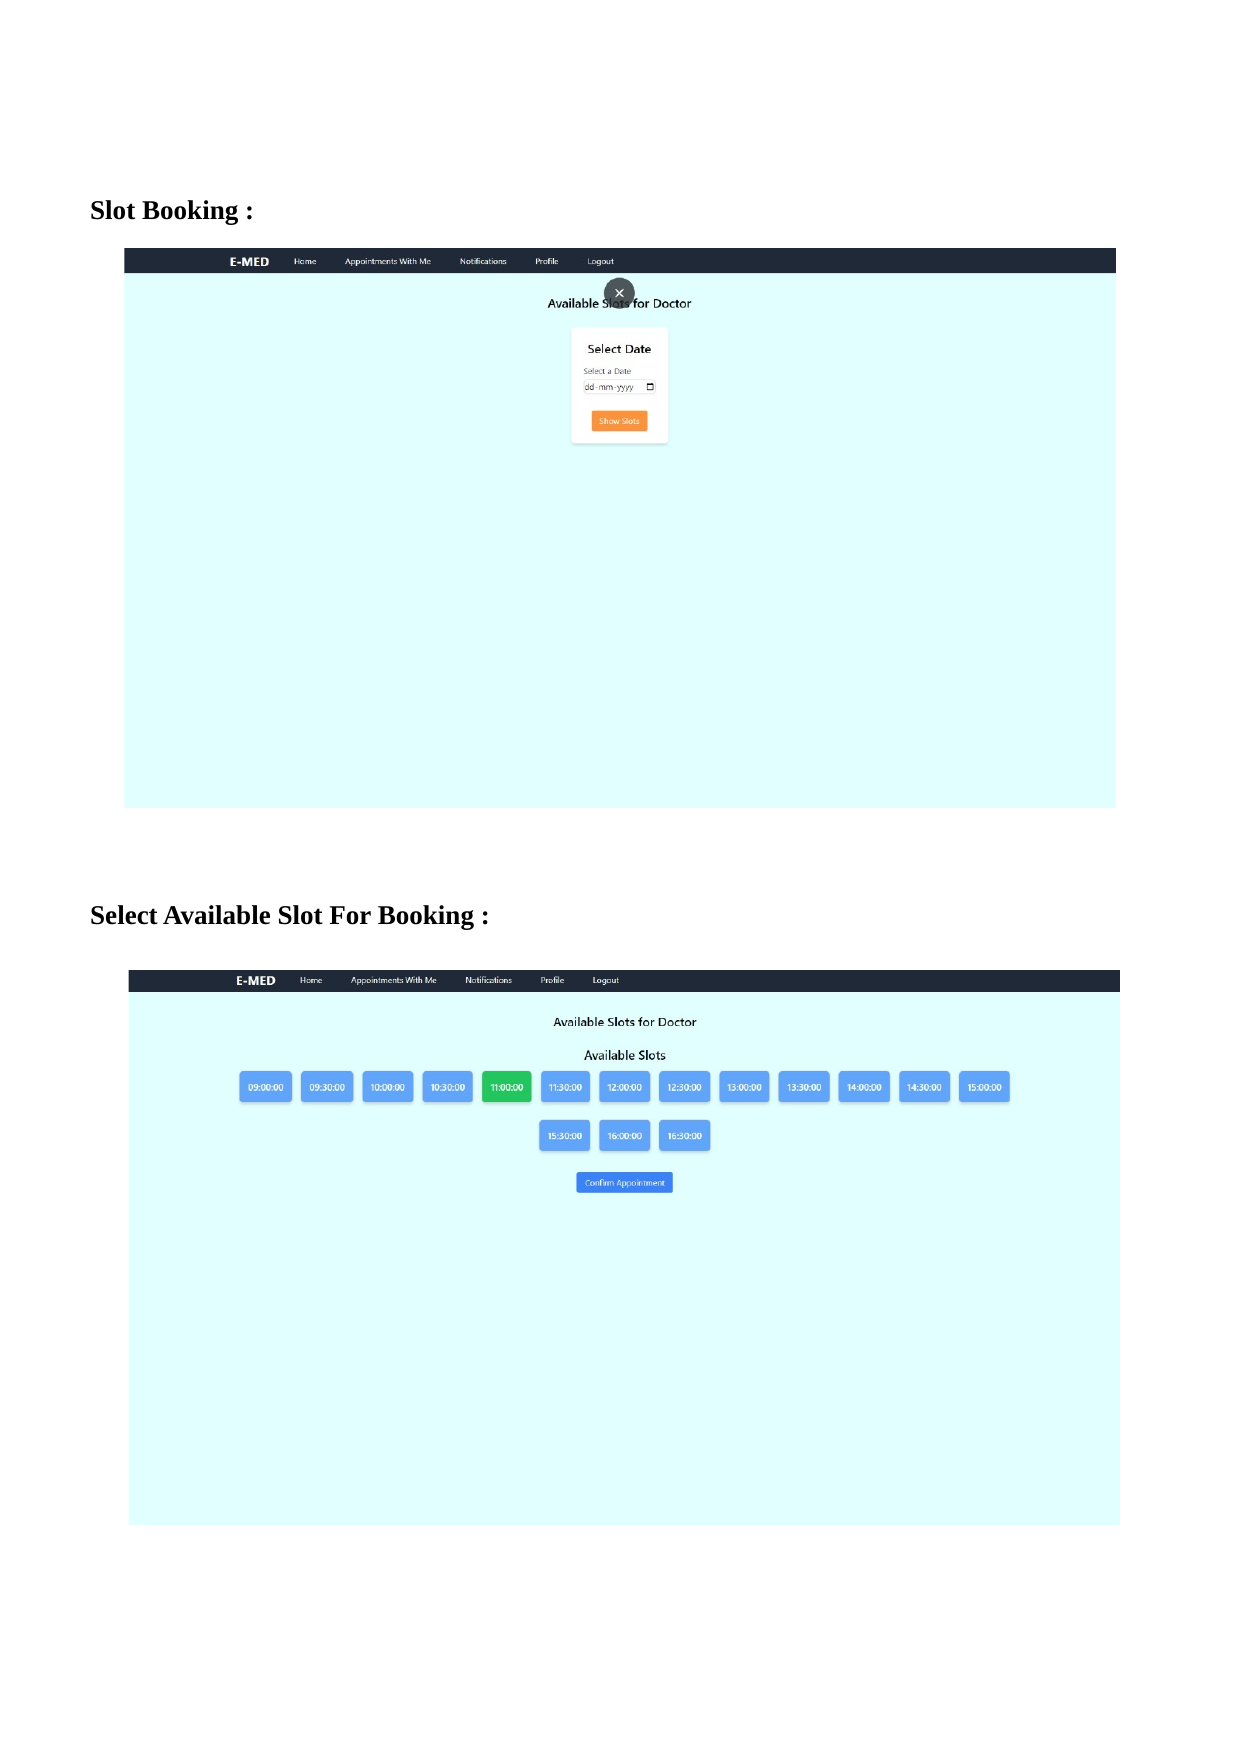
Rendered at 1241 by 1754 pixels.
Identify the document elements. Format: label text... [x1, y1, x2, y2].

picture [128, 970, 1120, 1525]
subtitle Slot Booking : [90, 194, 1122, 225]
picture [124, 248, 1116, 808]
subtitle Select Available Slot For Booking : [90, 899, 1122, 930]
